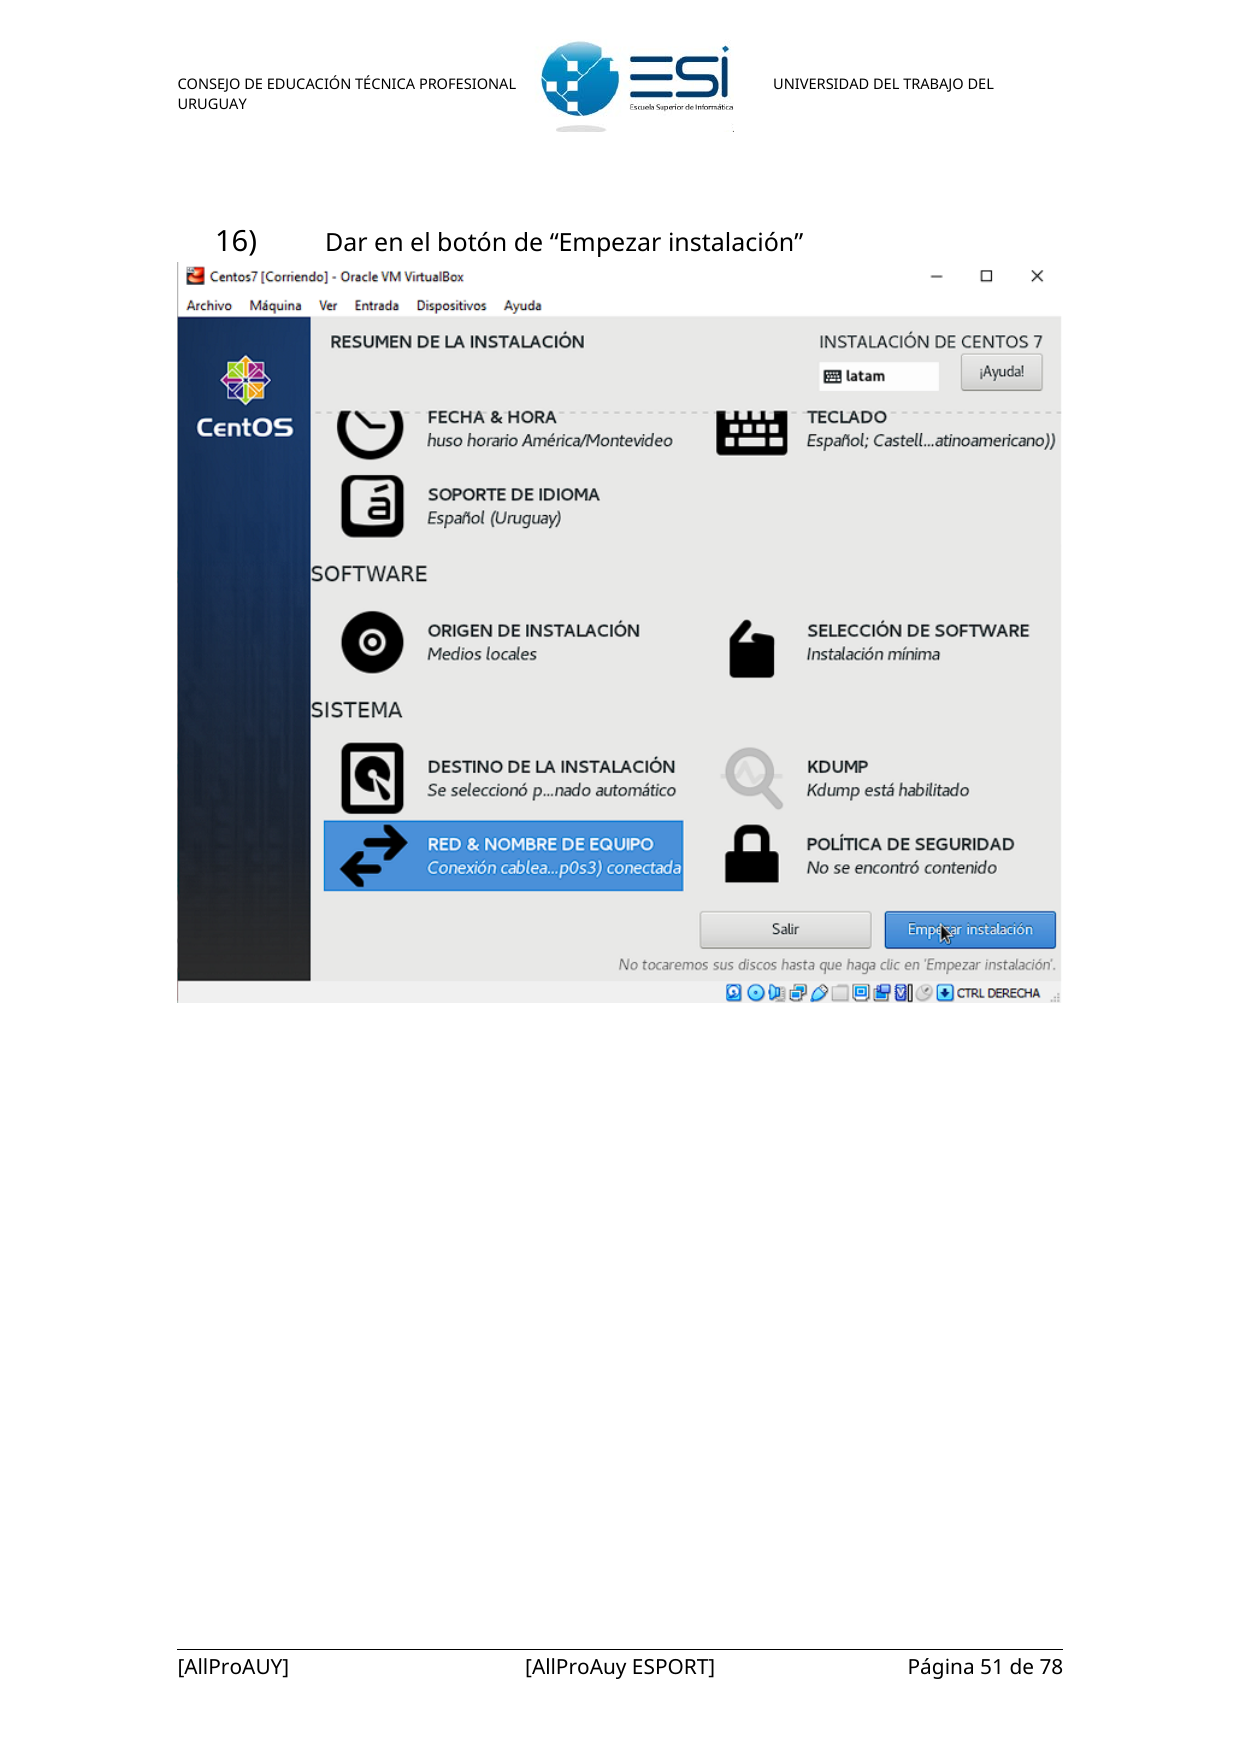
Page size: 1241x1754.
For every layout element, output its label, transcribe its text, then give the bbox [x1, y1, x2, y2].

picture [534, 39, 734, 132]
list Dar en el botón de “Empezar instalación” [215, 220, 1063, 259]
picture [177, 262, 1062, 1003]
